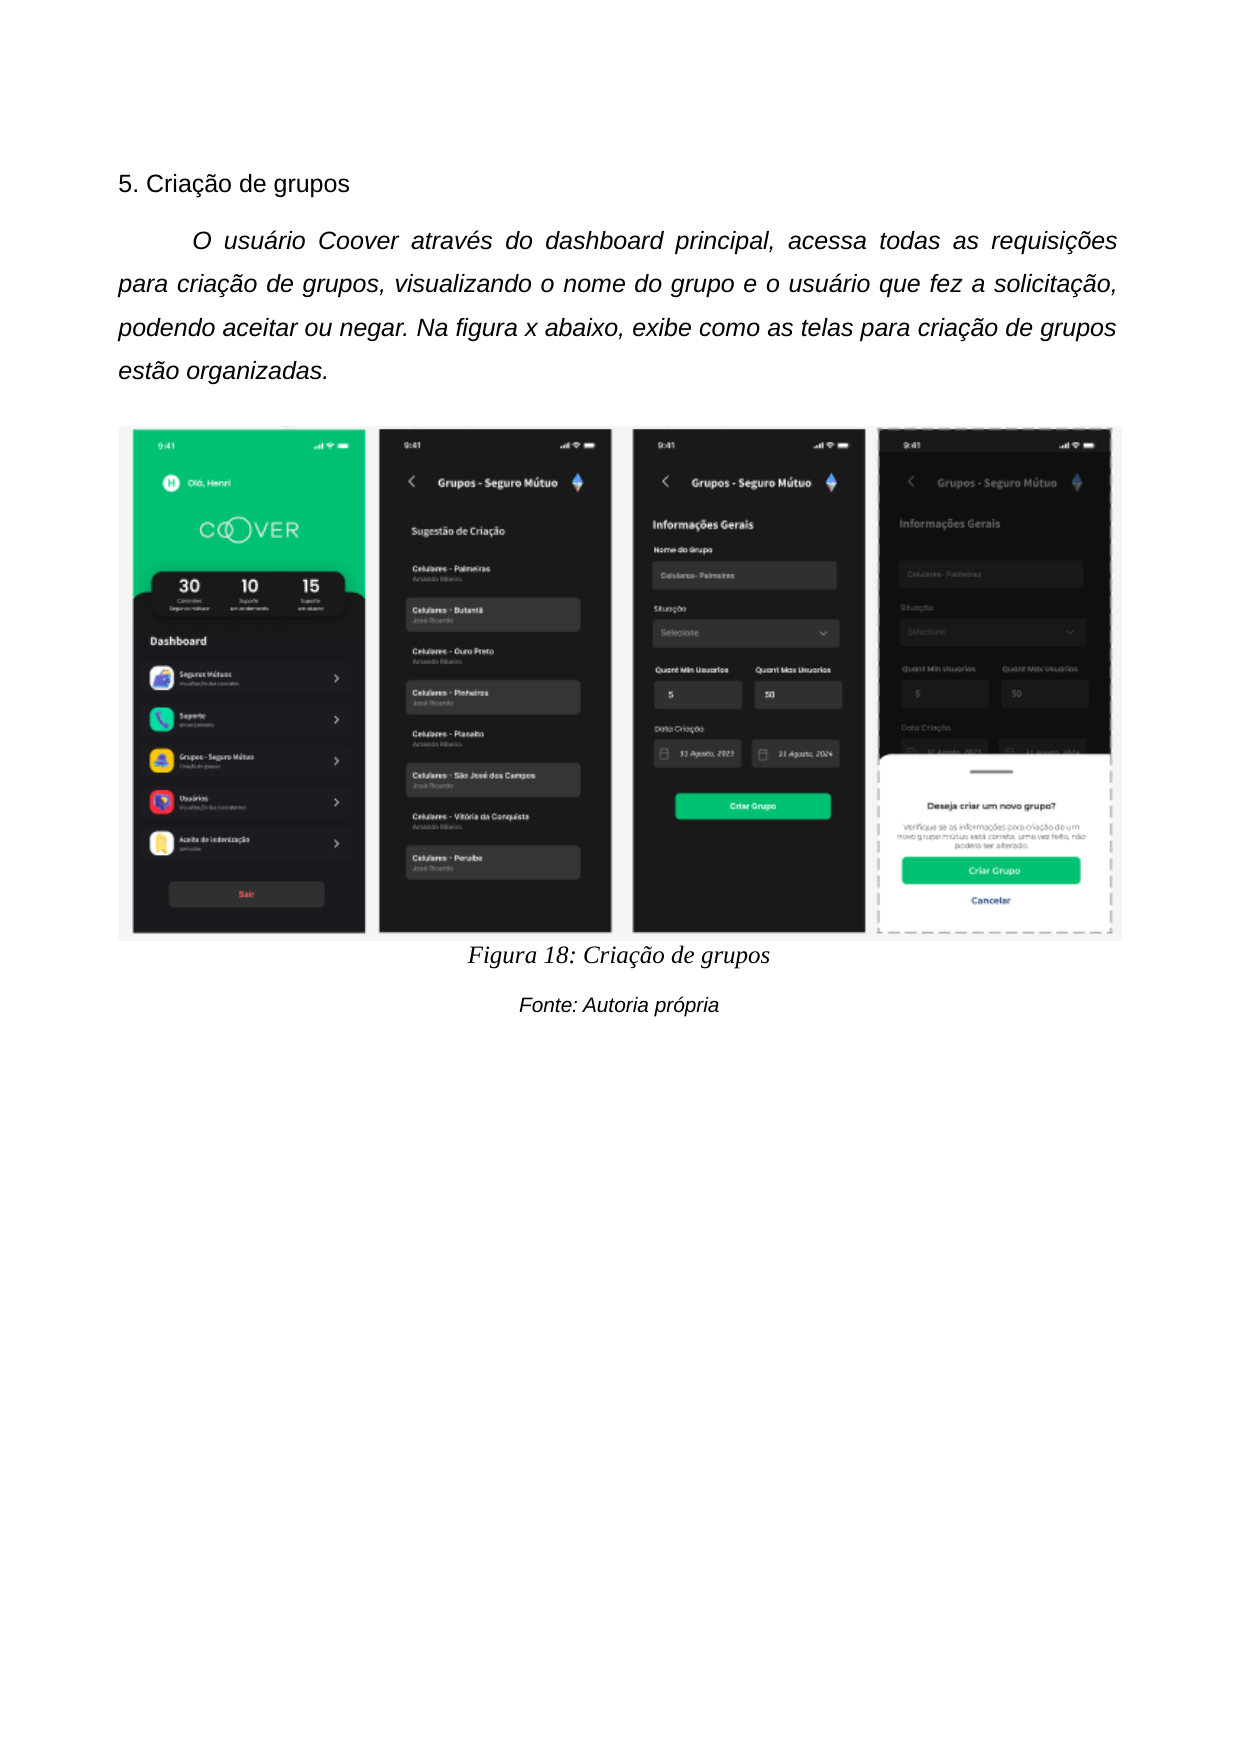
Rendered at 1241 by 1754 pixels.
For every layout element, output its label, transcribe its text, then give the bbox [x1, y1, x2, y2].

text [118, 413, 1122, 426]
text Fonte: Autoria própria [118, 969, 1122, 1017]
text 5. Criação de grupos [118, 169, 1122, 197]
text Figura 18: Criação de grupos [118, 941, 1122, 969]
text O usuário Coover através do dashboard principal, acessa todas as requisições para criação de grupos, visualizando o nome do grupo e o usuário que fez a solicitação, podendo aceitar ou negar. Na figura x abaixo, exibe como as telas para criação de grupos estão organizadas. [118, 226, 1122, 384]
